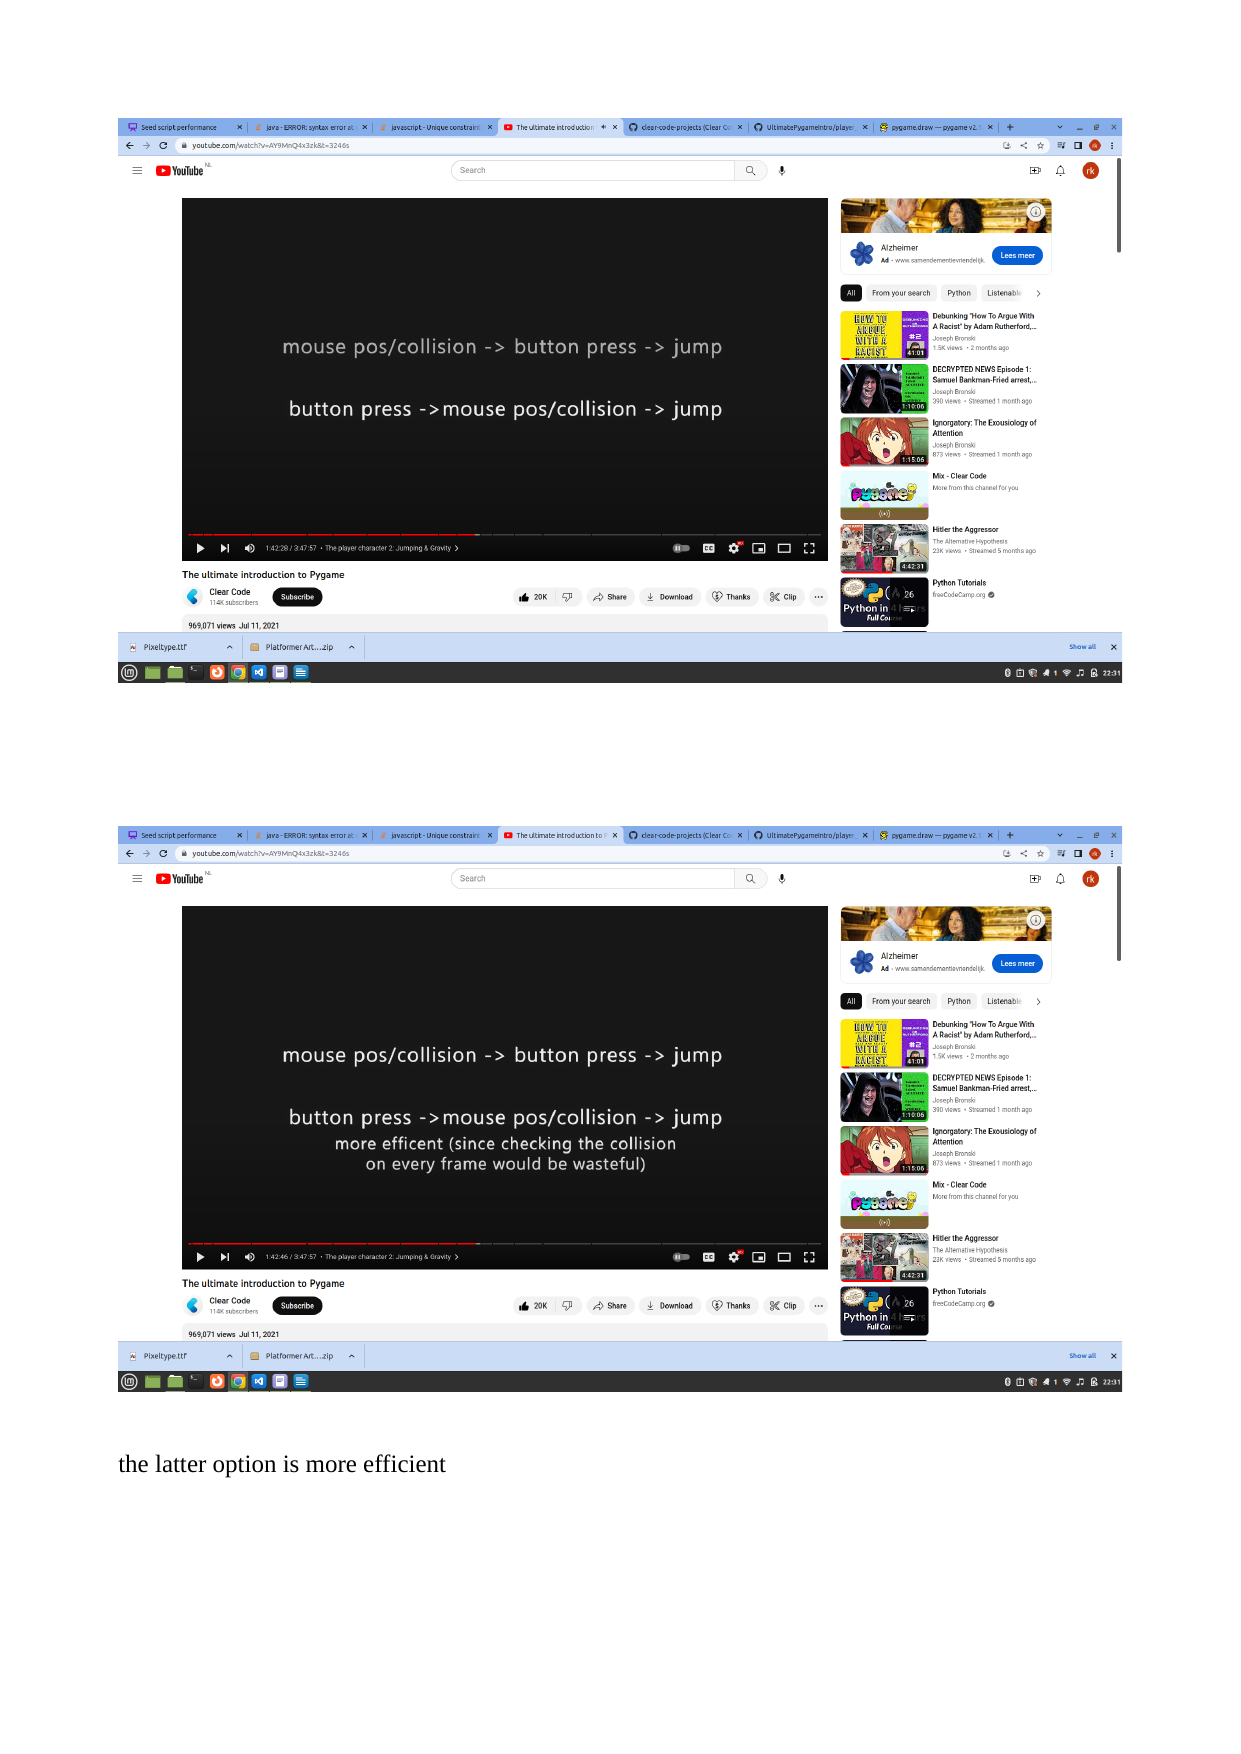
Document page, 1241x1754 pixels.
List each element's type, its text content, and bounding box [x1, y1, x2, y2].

picture [118, 826, 1123, 1392]
picture [118, 118, 1123, 683]
text the latter option is more efficient [118, 1449, 1122, 1477]
